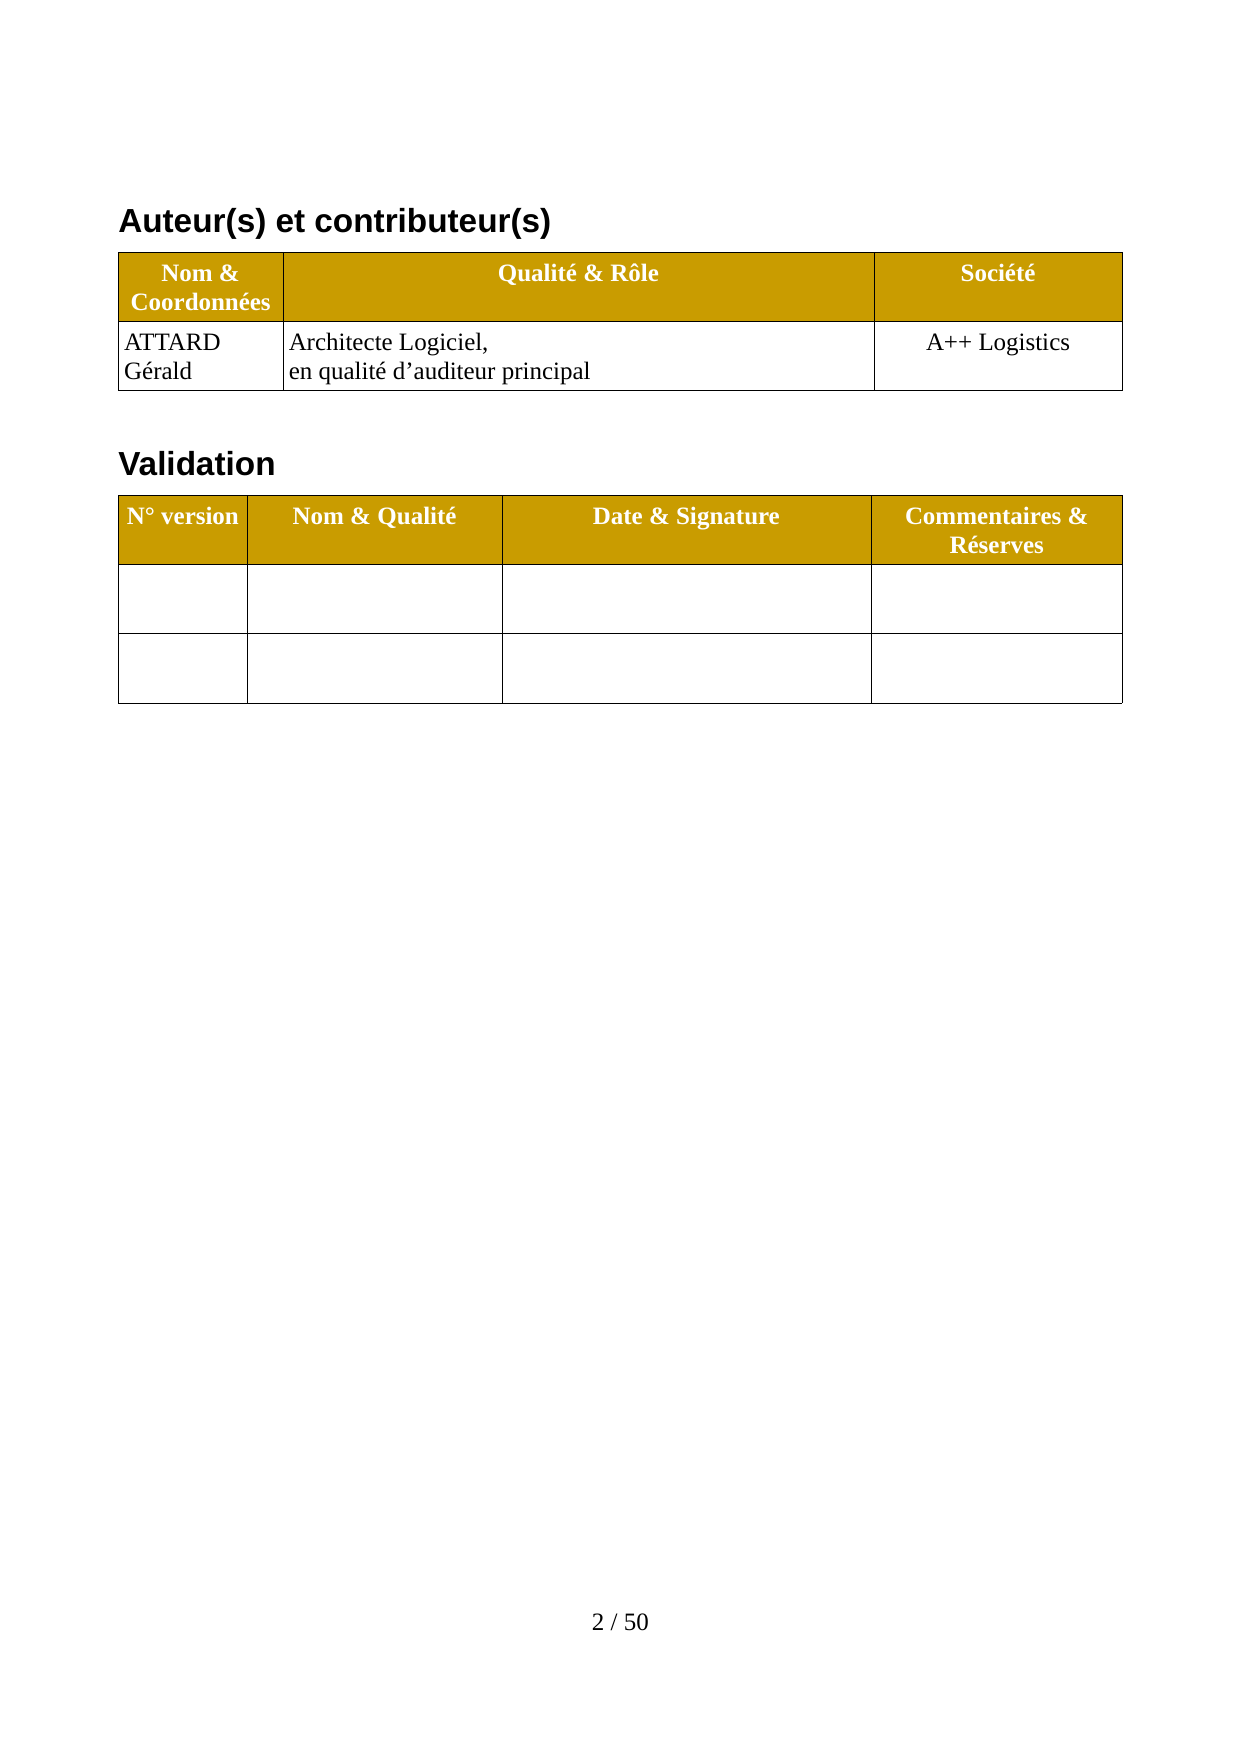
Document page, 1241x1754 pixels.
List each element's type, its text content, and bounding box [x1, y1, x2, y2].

table_cell [872, 565, 1122, 633]
table_cell Architecte Logiciel, en qualité d’auditeur principal [284, 322, 874, 390]
table_cell [872, 634, 1122, 702]
table_header Qualité & Rôle [284, 253, 874, 321]
table_cell [503, 634, 871, 702]
table_cell [248, 634, 502, 702]
table_header N° version [119, 496, 247, 564]
table_header Nom & Qualité [248, 496, 502, 564]
table_cell [119, 565, 247, 633]
table_cell [119, 634, 247, 702]
table_cell A++ Logistics [875, 322, 1122, 390]
table_cell [503, 565, 871, 633]
table_cell ATTARD Gérald [119, 322, 283, 390]
table_header Société [875, 253, 1122, 321]
table_header Date & Signature [503, 496, 871, 564]
table_header Commentaires & Réserves [872, 496, 1122, 564]
table_cell [248, 565, 502, 633]
subtitle Auteur(s) et contributeur(s) [118, 201, 1122, 240]
subtitle Validation [118, 444, 1122, 483]
table_header Nom & Coordonnées [119, 253, 283, 321]
